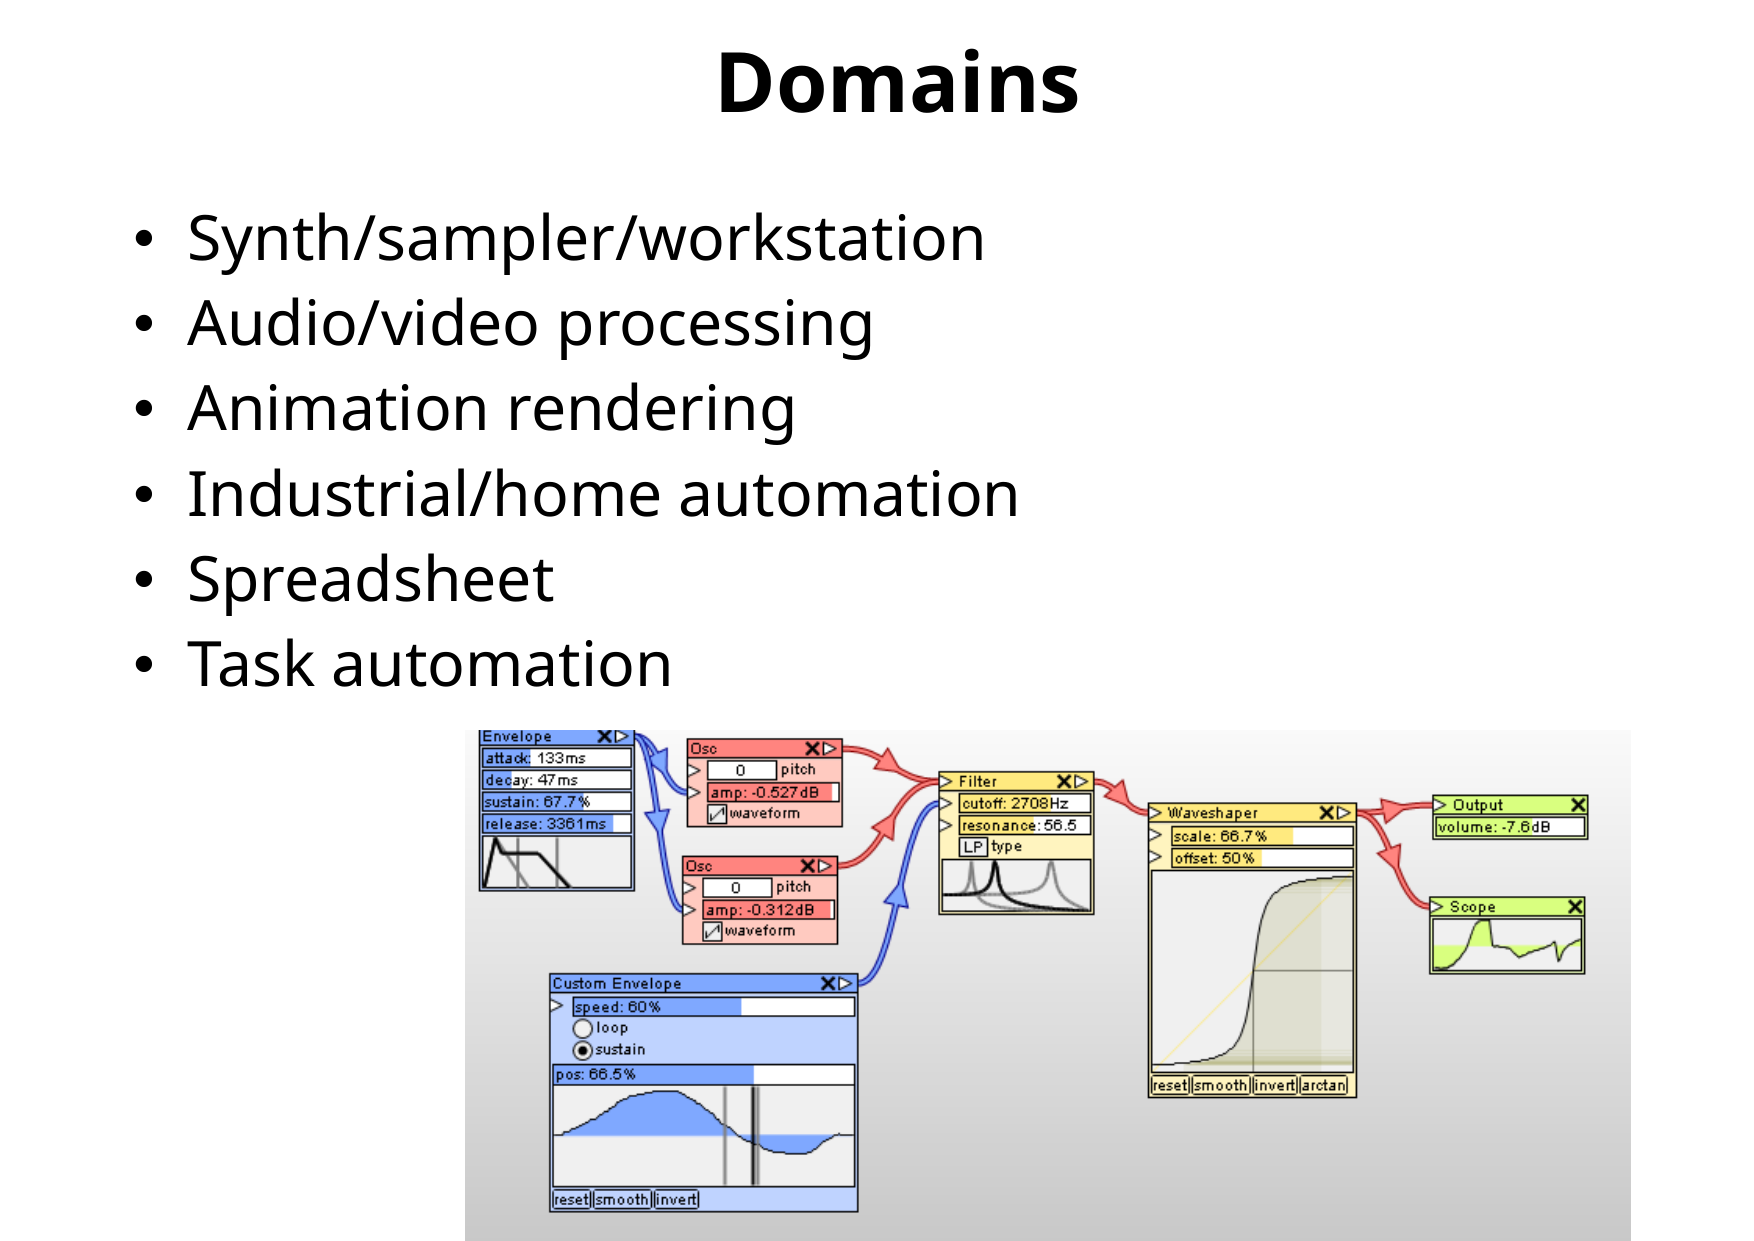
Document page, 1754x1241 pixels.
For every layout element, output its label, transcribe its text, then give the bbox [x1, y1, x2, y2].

list Synth/sampler/workstation [133, 194, 1699, 279]
list Animation rendering [133, 364, 1699, 449]
list Industrial/home automation [133, 449, 1699, 534]
list Spreadsheet [133, 534, 1699, 619]
text Domains [96, 23, 1699, 137]
list Audio/video processing [133, 279, 1699, 364]
picture [465, 730, 1631, 1241]
list Task automation [133, 619, 1699, 704]
